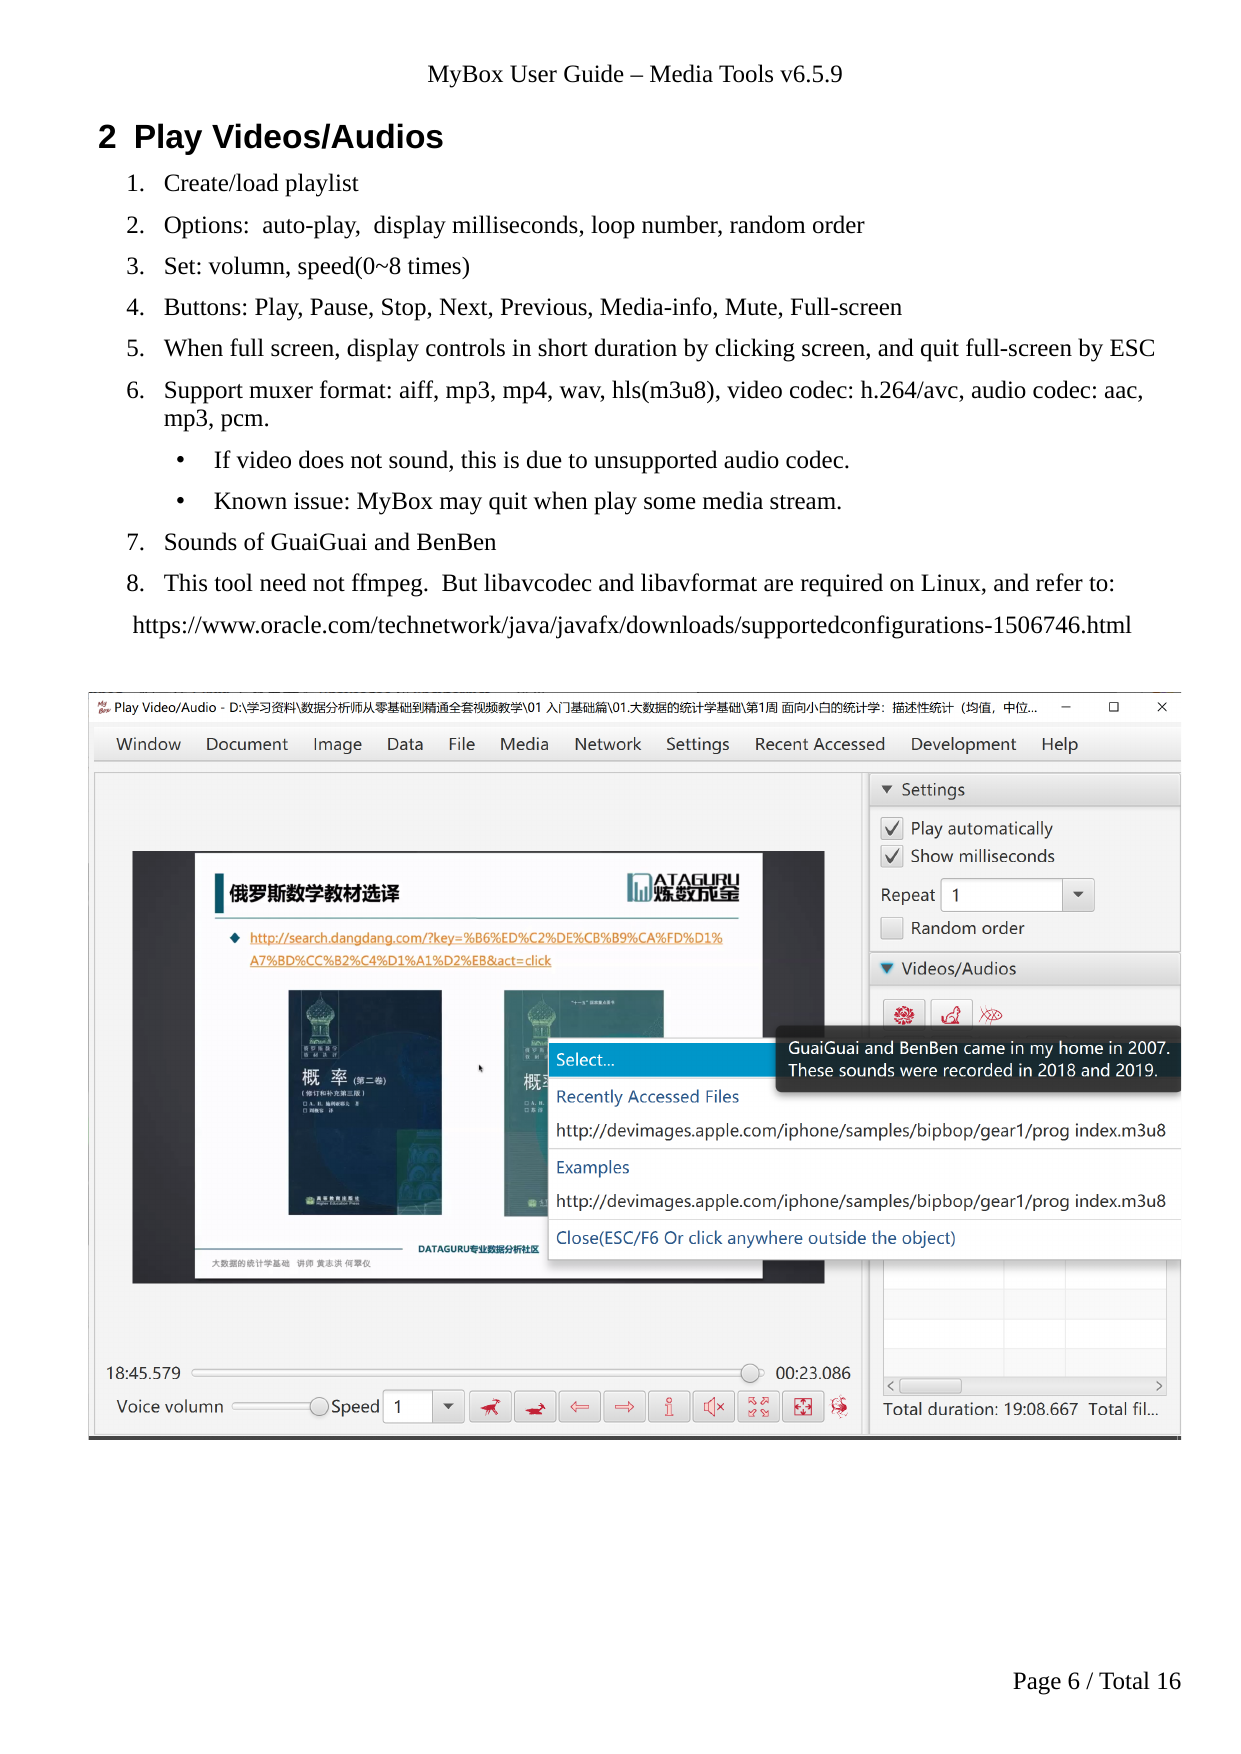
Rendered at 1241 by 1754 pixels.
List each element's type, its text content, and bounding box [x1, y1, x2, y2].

list If video does not sound, this is due to unsupported audio codec. [176, 445, 1181, 473]
list Known issue: MyBox may quit when play some media stream. [176, 486, 1181, 515]
list When full screen, display controls in short duration by clicking screen, and quit full-screen by ESC [126, 333, 1181, 362]
list Create/load playlist [126, 168, 1181, 197]
list Set: volumn, speed(0~8 times) [126, 251, 1181, 280]
list Sounds of GuaiGuai and BenBen [126, 527, 1181, 556]
picture [88, 692, 1182, 1440]
subtitle Play Videos/Audios [88, 117, 1181, 156]
list This tool need not ffmpeg. But libavcodec and libavformat are required on Linux, and refer to: [126, 568, 1181, 597]
list Support muxer format: aiff, mp3, mp4, wav, hls(m3u8), video codec: h.264/avc, audio codec: aac, mp3, pcm. [126, 375, 1181, 432]
text https://www.oracle.com/technetwork/java/javafx/downloads/supportedconfigurations-1506746.html [88, 610, 1181, 638]
list Options: auto-play, display milliseconds, loop number, random order [126, 210, 1181, 238]
list Buttons: Play, Pause, Stop, Next, Previous, Media-info, Mute, Full-screen [126, 292, 1181, 321]
